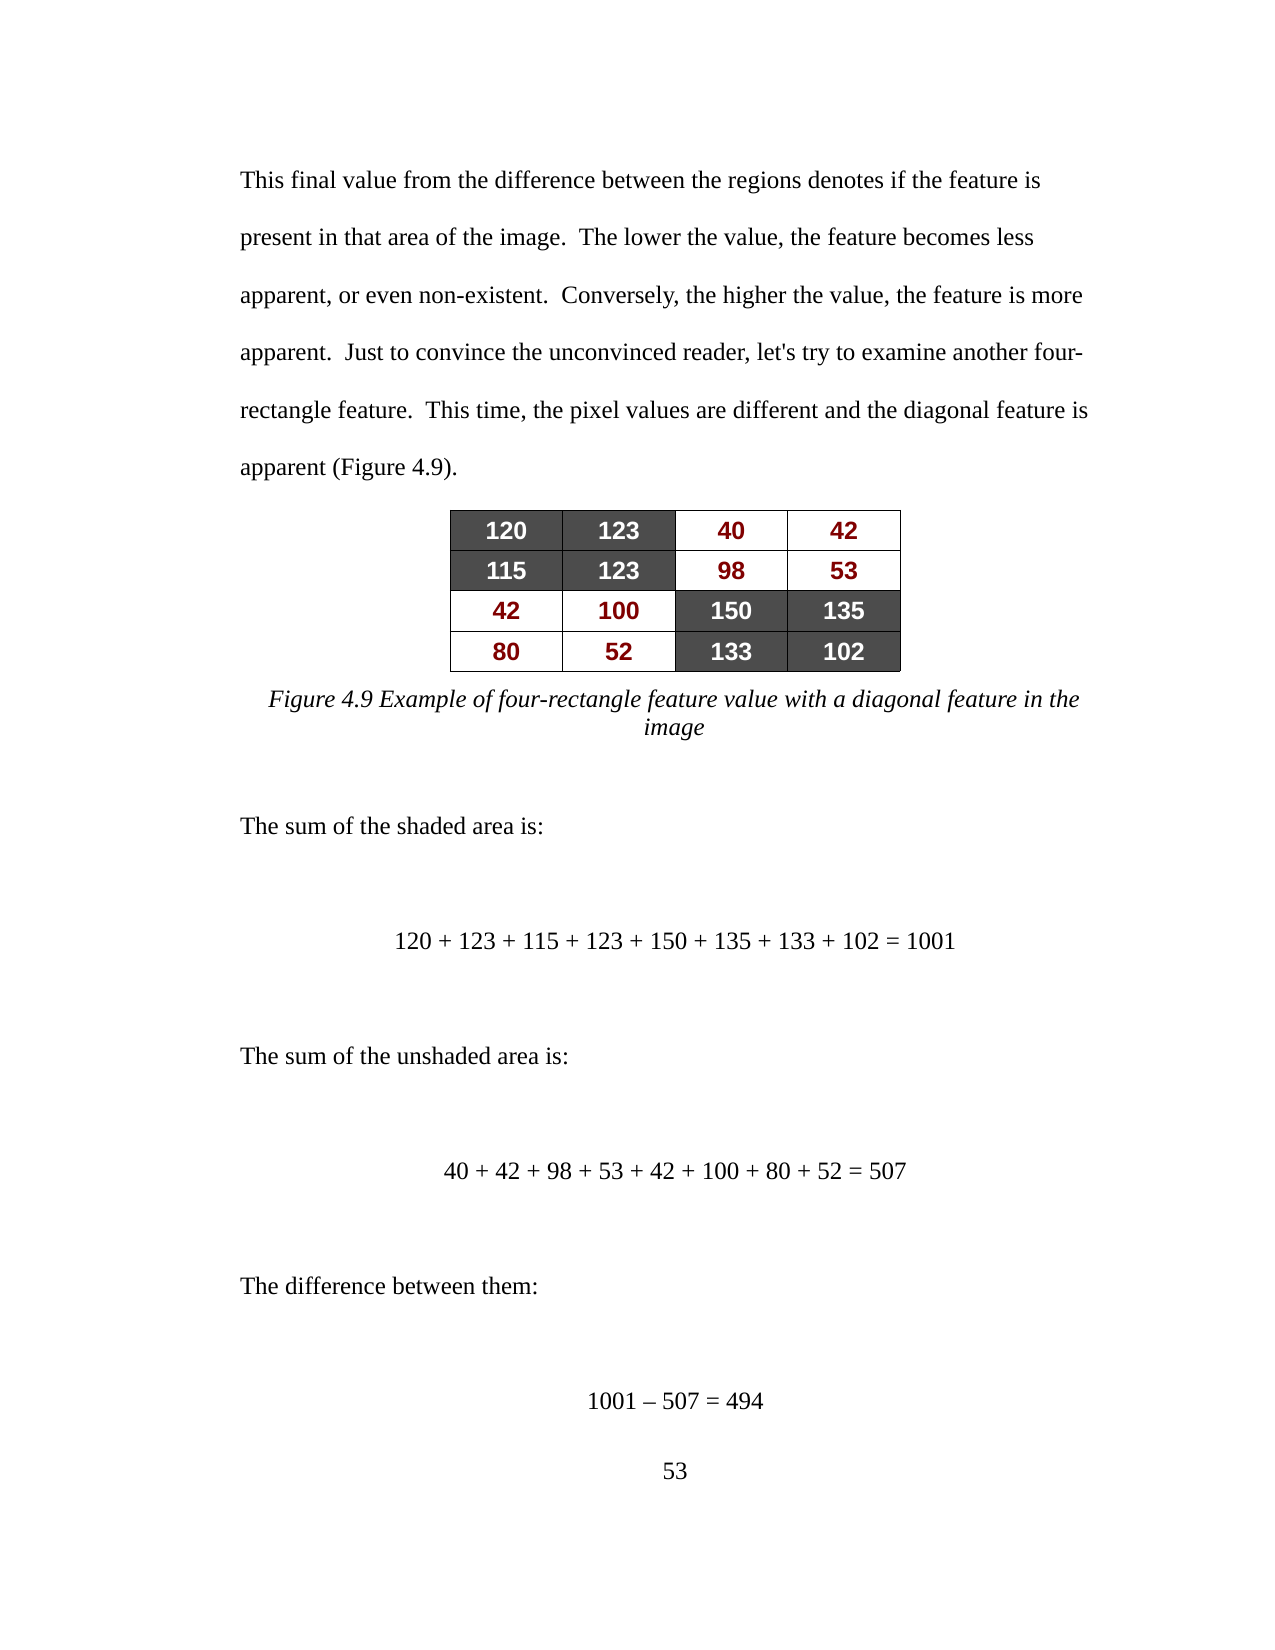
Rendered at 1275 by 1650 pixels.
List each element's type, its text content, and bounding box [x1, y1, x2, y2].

text 40 + 42 + 98 + 53 + 42 + 100 + 80 + 52 = 507 [240, 1156, 1110, 1185]
table_header 120 [451, 511, 562, 550]
table_cell 80 [451, 632, 562, 671]
table_cell 52 [563, 632, 675, 671]
table_cell 100 [563, 591, 675, 631]
table_cell 133 [676, 632, 787, 671]
table_cell 135 [788, 591, 900, 631]
table_cell 123 [563, 551, 675, 590]
table_header 42 [788, 511, 900, 550]
text The sum of the unshaded area is: [240, 1041, 1110, 1070]
text The sum of the shaded area is: [240, 811, 1110, 840]
table_cell 115 [451, 551, 562, 590]
table_cell 53 [788, 551, 900, 590]
text This final value from the difference between the regions denotes if the feature is present in that area of the image. The lower the value, the feature becomes less apparent, or even non-existent. Conversely, the higher the value, the feature is more apparent. Just to convince the unconvinced reader, let's try to examine another four-rectangle feature. This time, the pixel values are different and the diagonal feature is apparent (Figure 4.9). [240, 165, 1110, 481]
table_cell 42 [451, 591, 562, 631]
table_header 123 [563, 511, 675, 550]
table_cell 102 [788, 632, 900, 671]
table_cell 150 [676, 591, 787, 631]
text The difference between them: [240, 1271, 1110, 1300]
table_cell 98 [676, 551, 787, 590]
text Figure 4.9 Example of four-rectangle feature value with a diagonal feature in the image [240, 684, 1110, 741]
text 120 + 123 + 115 + 123 + 150 + 135 + 133 + 102 = 1001 [240, 926, 1110, 955]
text 1001 – 507 = 494 [240, 1386, 1110, 1415]
table_header 40 [676, 511, 787, 550]
